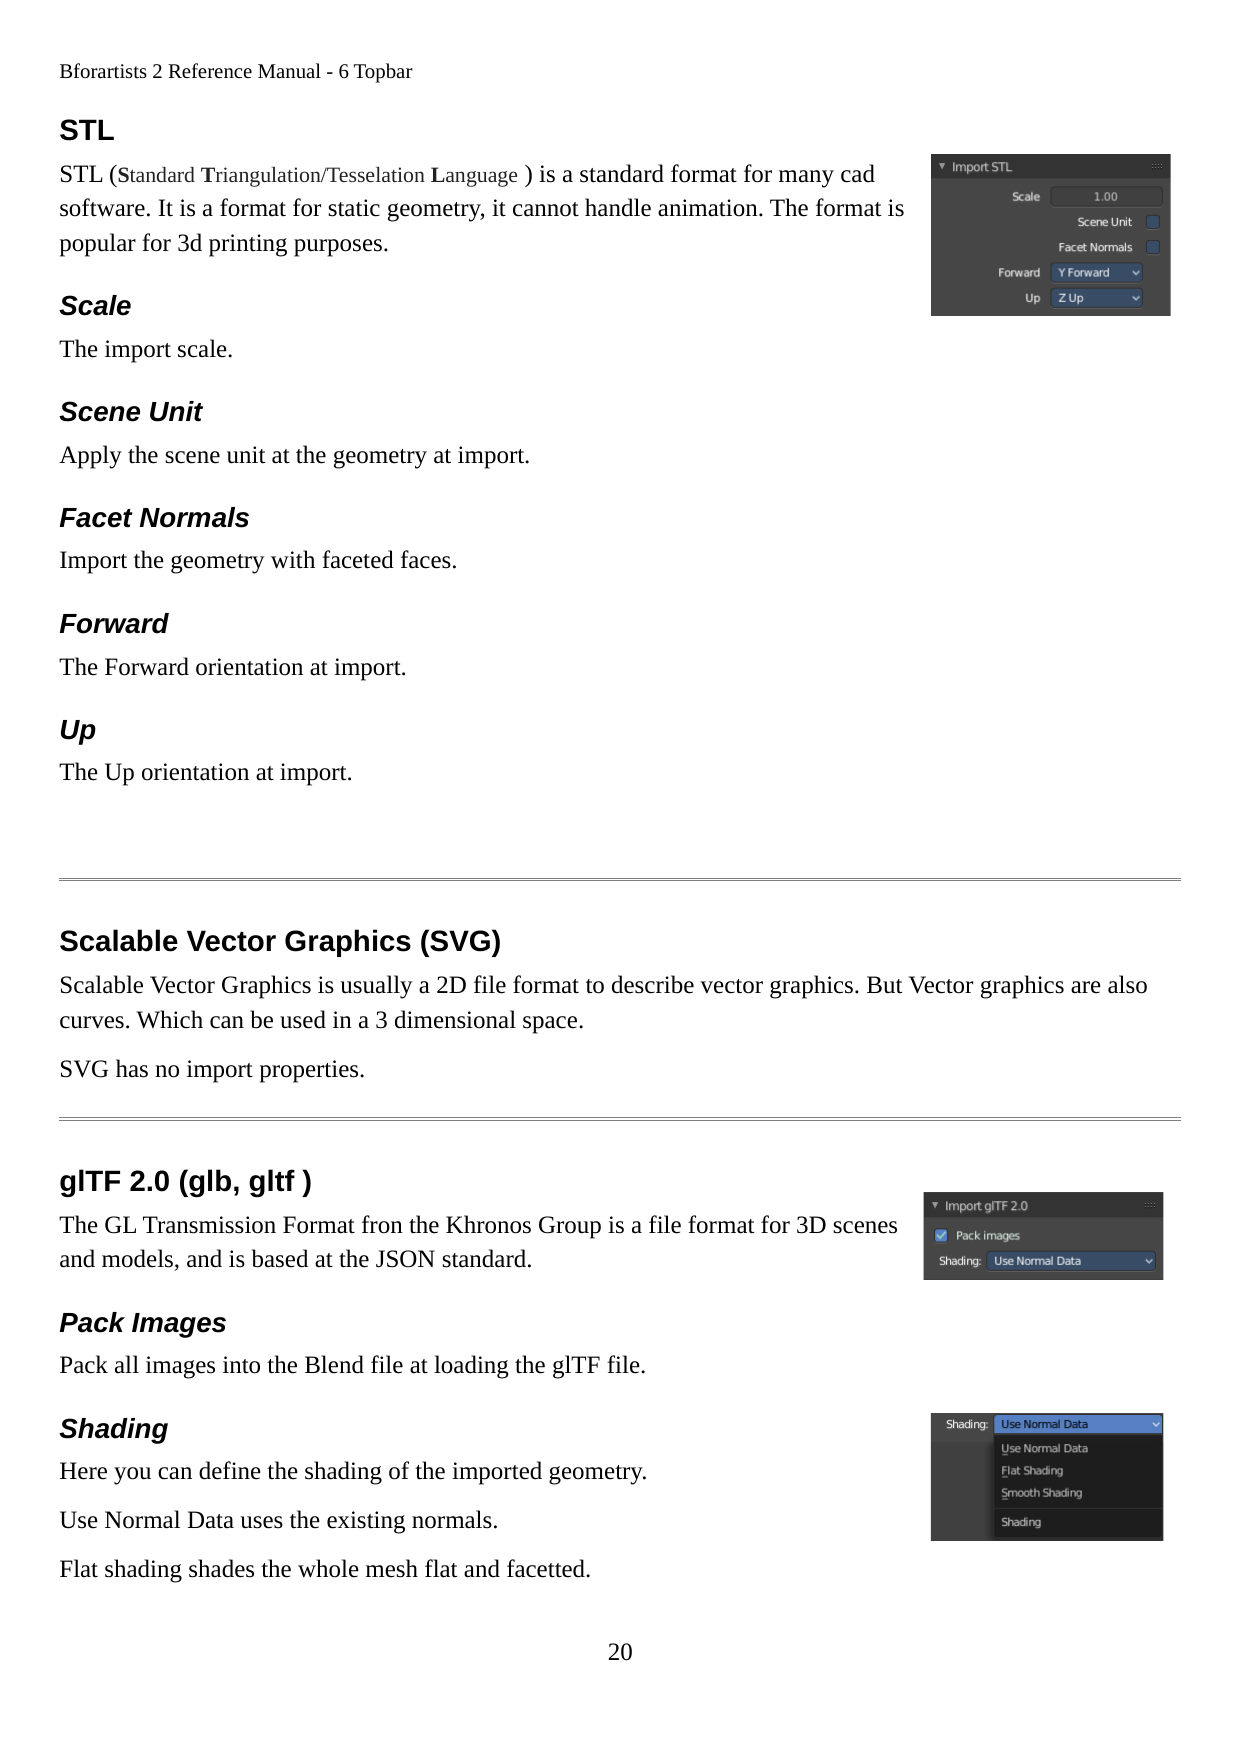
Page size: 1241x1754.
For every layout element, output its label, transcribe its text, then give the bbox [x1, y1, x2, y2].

text The import scale. [59, 334, 1181, 362]
text Import the geometry with faceted faces. [59, 546, 1181, 574]
text Flat shading shades the whole mesh flat and facetted. [59, 1554, 1181, 1583]
subtitle Forward [59, 607, 1181, 639]
subtitle Shading [59, 1412, 1181, 1444]
text Apply the scene unit at the geometry at import. [59, 440, 1181, 468]
picture [930, 1413, 1164, 1541]
text Scalable Vector Graphics is usually a 2D file format to describe vector graphics. But Vector graphics are also curves. Which can be used in a 3 dimensional space. [59, 970, 1181, 1034]
picture [931, 154, 1171, 316]
subtitle Scene Unit [59, 395, 1181, 427]
text SVG has no import properties. [59, 1054, 1181, 1083]
text The GL Transmission Format fron the Khronos Group is a file format for 3D scenes and models, and is based at the JSON standard. [59, 1210, 923, 1273]
text The Forward orientation at import. [59, 652, 1181, 680]
text Pack all images into the Blend file at loading the glTF file. [59, 1350, 1181, 1379]
subtitle STL [59, 113, 1181, 146]
subtitle Up [59, 713, 1181, 745]
subtitle Pack Images [59, 1306, 1181, 1338]
subtitle Scale [59, 289, 1181, 321]
text Here you can define the shading of the imported geometry. [59, 1456, 930, 1485]
subtitle glTF 2.0 (glb, gltf ) [59, 1164, 1181, 1197]
subtitle Facet Normals [59, 501, 1181, 533]
text The Up orientation at import. [59, 757, 1181, 786]
text Use Normal Data uses the existing normals. [59, 1505, 930, 1534]
text STL (Standard Triangulation/Tesselation Language ) is a standard format for many cad software. It is a format for static geometry, it cannot handle animation. The format is popular for 3d printing purposes. [59, 159, 931, 257]
subtitle Scalable Vector Graphics (SVG) [59, 924, 1181, 958]
picture [923, 1192, 1164, 1280]
